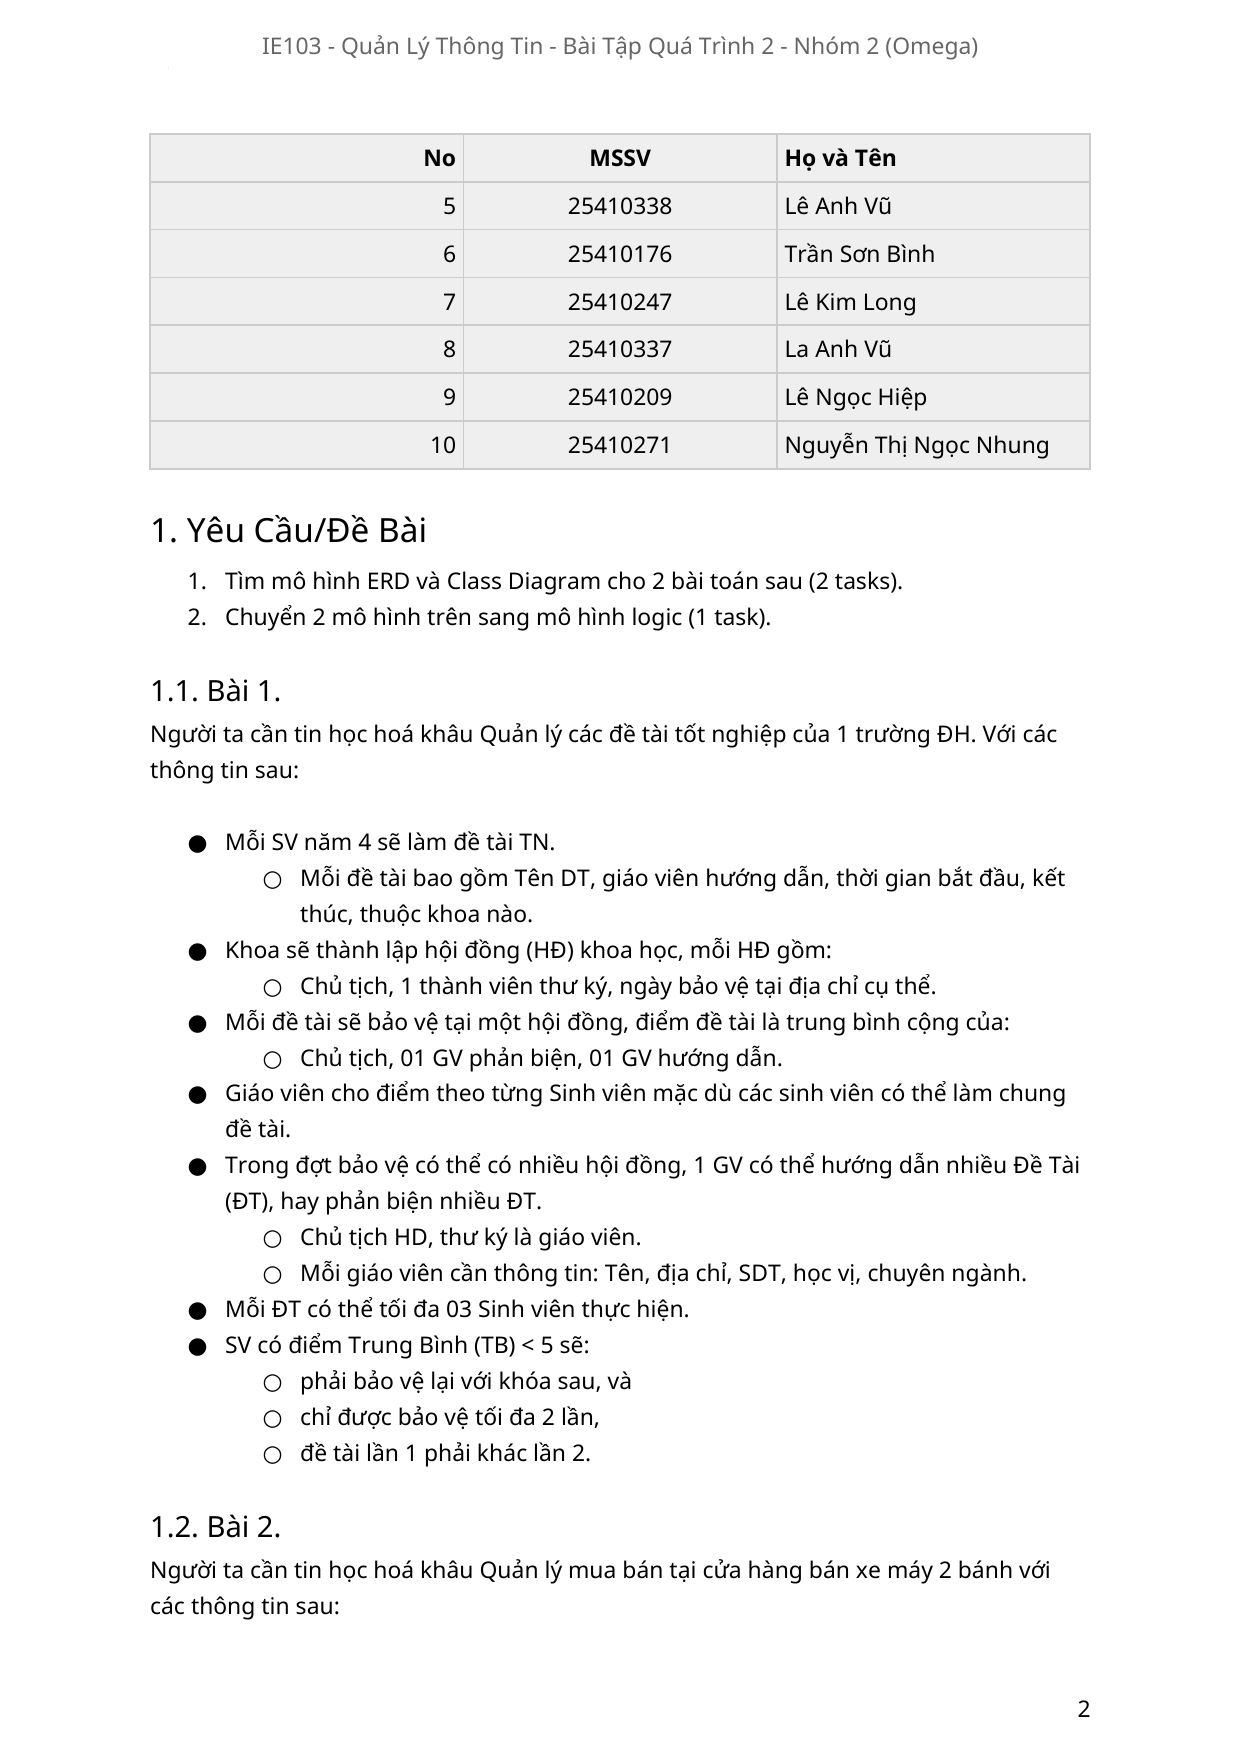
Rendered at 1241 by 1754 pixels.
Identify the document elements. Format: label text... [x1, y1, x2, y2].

table_cell Lê Kim Long [778, 278, 1089, 324]
list SV có điểm Trung Bình (TB) < 5 sẽ: [187, 1329, 1090, 1360]
table_cell 25410247 [464, 278, 776, 324]
list Mỗi đề tài sẽ bảo vệ tại một hội đồng, điểm đề tài là trung bình cộng của: [187, 1006, 1090, 1037]
table_cell 8 [151, 326, 463, 372]
table_cell Lê Ngọc Hiệp [778, 374, 1089, 420]
list phải bảo vệ lại với khóa sau, và [262, 1365, 1090, 1396]
subtitle 1. Yêu Cầu/Đề Bài [150, 507, 1090, 552]
subtitle 1.2. Bài 2. [150, 1506, 1090, 1546]
table_cell Trần Sơn Bình [778, 230, 1089, 277]
list Tìm mô hình ERD và Class Diagram cho 2 bài toán sau (2 tasks). [187, 565, 1090, 596]
list Chủ tịch, 1 thành viên thư ký, ngày bảo vệ tại địa chỉ cụ thể. [262, 969, 1090, 1001]
list Chủ tịch HD, thư ký là giáo viên. [262, 1221, 1090, 1252]
list Khoa sẽ thành lập hội đồng (HĐ) khoa học, mỗi HĐ gồm: [187, 934, 1090, 965]
table_cell 25410176 [464, 230, 776, 277]
text Người ta cần tin học hoá khâu Quản lý các đề tài tốt nghiệp của 1 trường ĐH. Với các thông tin sau: [150, 718, 1090, 785]
table_cell 10 [151, 422, 463, 468]
list Giáo viên cho điểm theo từng Sinh viên mặc dù các sinh viên có thể làm chung đề tài. [187, 1077, 1090, 1144]
table_cell 25410209 [464, 374, 776, 420]
table_cell 25410271 [464, 422, 776, 468]
table_cell Lê Anh Vũ [778, 183, 1089, 229]
list Mỗi đề tài bao gồm Tên DT, giáo viên hướng dẫn, thời gian bắt đầu, kết thúc, thuộc khoa nào. [262, 862, 1090, 929]
table_cell 25410338 [464, 183, 776, 229]
table_cell 9 [151, 374, 463, 420]
list Mỗi SV năm 4 sẽ làm đề tài TN. [187, 826, 1090, 857]
text Người ta cần tin học hoá khâu Quản lý mua bán tại cửa hàng bán xe máy 2 bánh với các thông tin sau: [150, 1554, 1090, 1621]
table_header MSSV [464, 135, 776, 181]
list Chủ tịch, 01 GV phản biện, 01 GV hướng dẫn. [262, 1041, 1090, 1073]
table_cell Nguyễn Thị Ngọc Nhung [778, 422, 1089, 468]
list Mỗi giáo viên cần thông tin: Tên, địa chỉ, SDT, học vị, chuyên ngành. [262, 1257, 1090, 1288]
table_cell La Anh Vũ [778, 326, 1089, 372]
list chỉ được bảo vệ tối đa 2 lần, [262, 1401, 1090, 1432]
table_cell 25410337 [464, 326, 776, 372]
list Trong đợt bảo vệ có thể có nhiều hội đồng, 1 GV có thể hướng dẫn nhiều Đề Tài (ĐT), hay phản biện nhiều ĐT. [187, 1149, 1090, 1216]
table_header No [151, 135, 463, 181]
list Chuyển 2 mô hình trên sang mô hình logic (1 task). [187, 601, 1090, 632]
table_cell 5 [151, 183, 463, 229]
table_cell 7 [151, 278, 463, 324]
list Mỗi ĐT có thể tối đa 03 Sinh viên thực hiện. [187, 1293, 1090, 1324]
list đề tài lần 1 phải khác lần 2. [262, 1437, 1090, 1468]
table_cell 6 [151, 230, 463, 277]
subtitle 1.1. Bài 1. [150, 670, 1090, 710]
table_header Họ và Tên [778, 135, 1089, 181]
